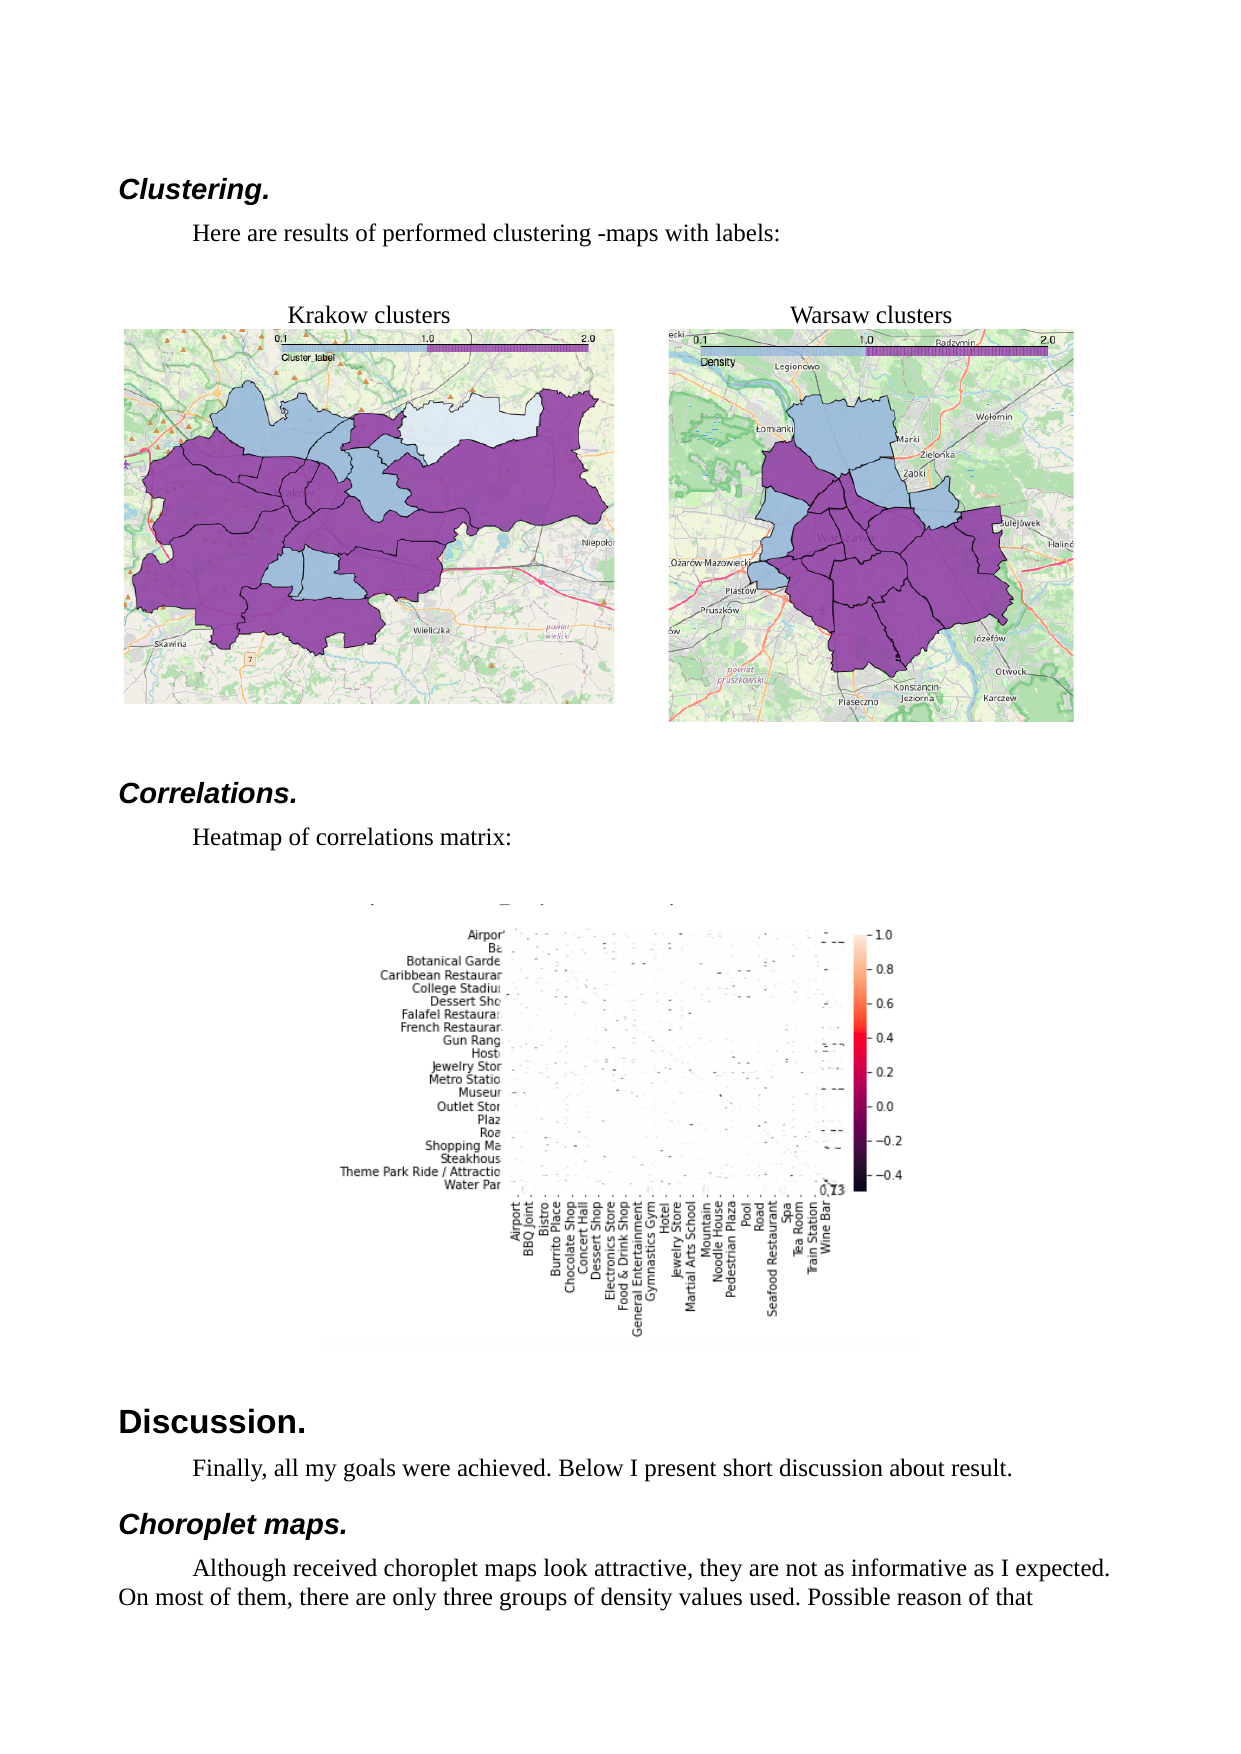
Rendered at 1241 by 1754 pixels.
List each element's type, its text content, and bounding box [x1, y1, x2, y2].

subtitle Choroplet maps. [118, 1507, 1122, 1540]
subtitle Heatmap of correlations matrix: [118, 822, 1122, 850]
subtitle Finally, all my goals were achieved. Below I present short discussion about result. [118, 1453, 1122, 1482]
subtitle Clustering. [118, 172, 1122, 205]
table_cell [620, 329, 1122, 751]
table_header [118, 904, 1122, 1377]
subtitle Here are results of performed clustering -maps with labels: [118, 218, 1122, 247]
table_header Krakow clusters [118, 300, 620, 329]
picture [123, 329, 615, 704]
subtitle Although received choroplet maps look attractive, they are not as informative as I expected. On most of them, there are only three groups of density values used. Possible reason of that [118, 1553, 1122, 1610]
table_header Warsaw clusters [620, 300, 1122, 329]
subtitle Correlations. [118, 776, 1122, 809]
table_cell [118, 329, 620, 751]
subtitle Discussion. [118, 1402, 1122, 1441]
picture [668, 329, 1074, 722]
picture [320, 904, 920, 1349]
